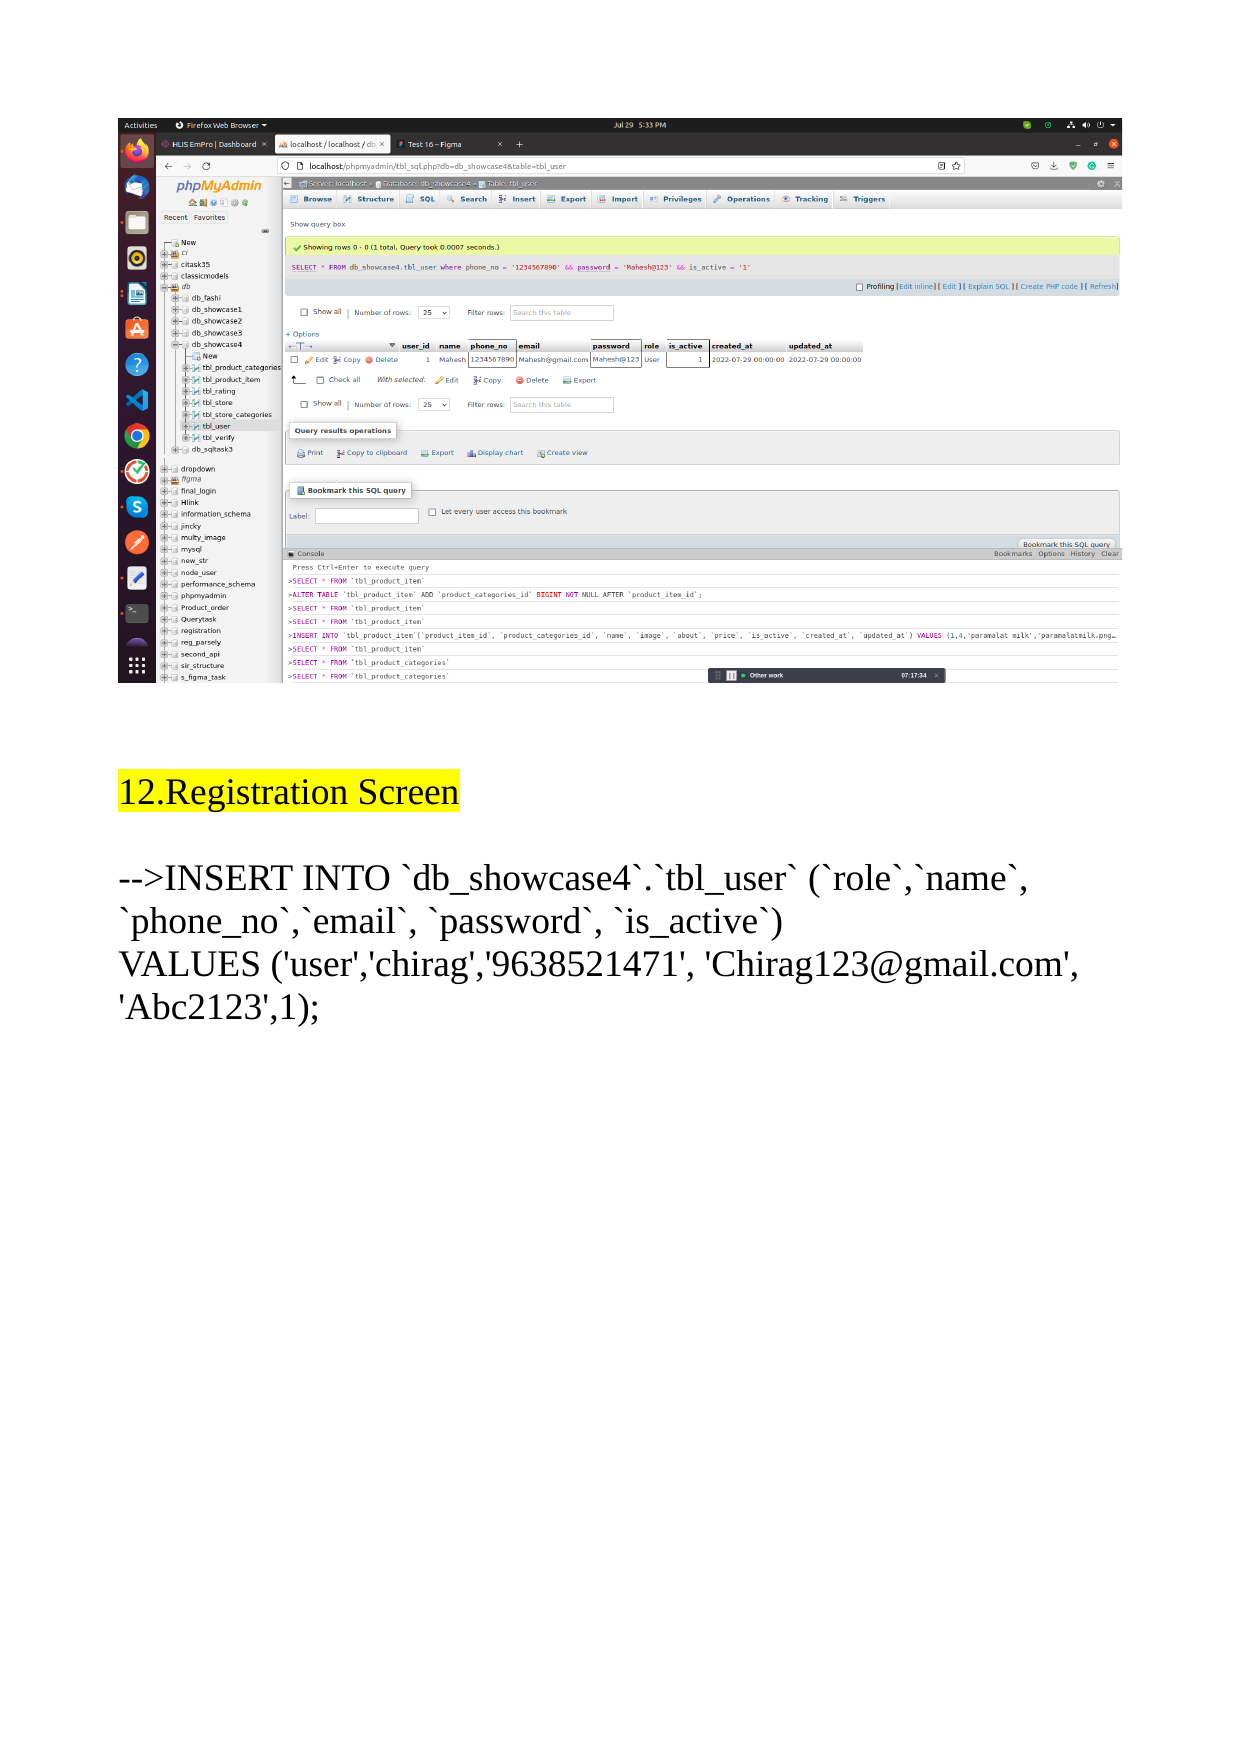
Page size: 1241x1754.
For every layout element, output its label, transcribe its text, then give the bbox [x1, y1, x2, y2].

text 12.Registration Screen [118, 769, 1122, 812]
text VALUES ('user','chirag','9638521471', 'Chirag123@gmail.com', 'Abc2123',1); [118, 942, 1122, 1028]
text -->INSERT INTO `db_showcase4`.`tbl_user` (`role`,`name`, `phone_no`,`email`, `password`, `is_active`) [118, 855, 1122, 942]
picture [118, 118, 1123, 683]
